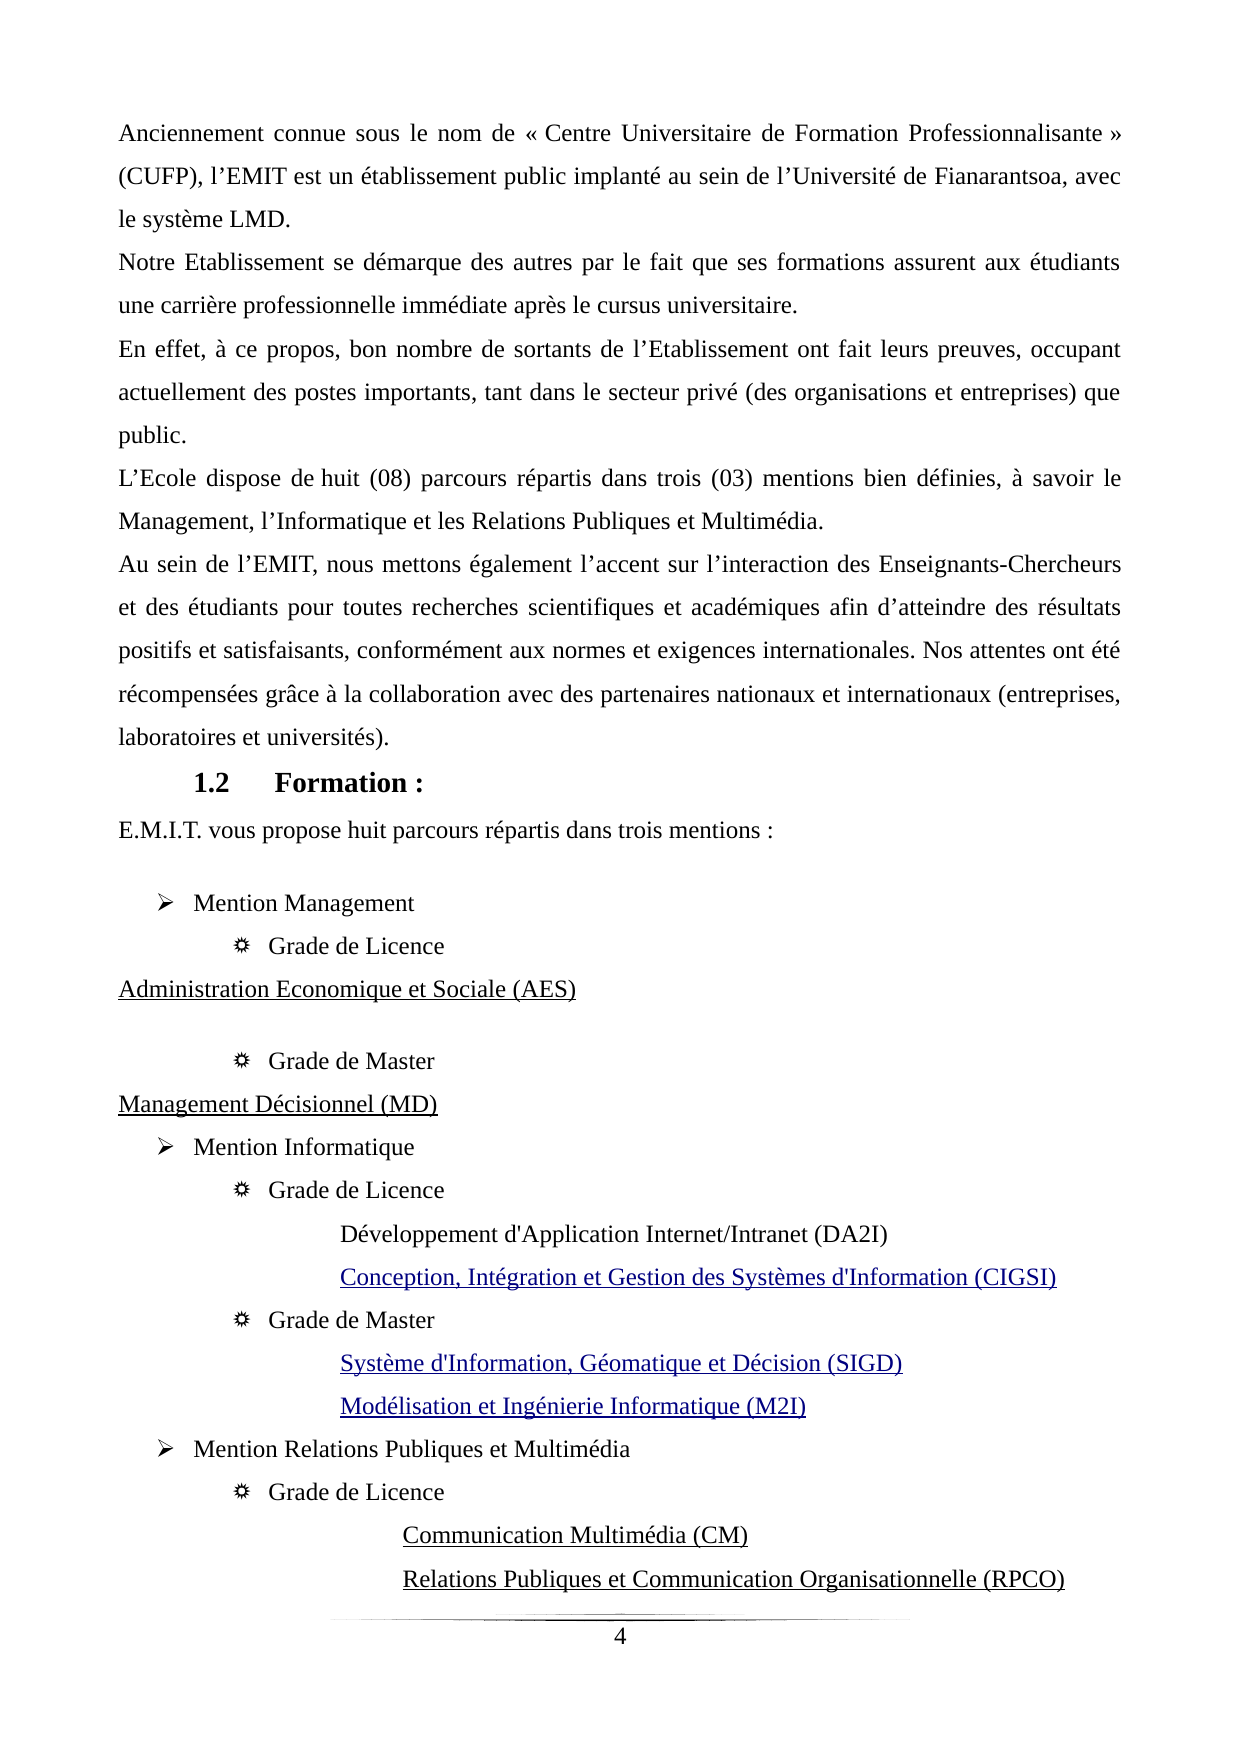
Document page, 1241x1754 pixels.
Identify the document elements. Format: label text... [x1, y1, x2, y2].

list Grade de Master [231, 1046, 1122, 1075]
text E.M.I.T. vous propose huit parcours répartis dans trois mentions : [118, 815, 1122, 844]
list Mention Management [156, 888, 1122, 916]
list Mention Informatique [156, 1132, 1122, 1161]
text Anciennement connue sous le nom de « Centre Universitaire de Formation Professionnalisante » (CUFP), l’EMIT est un établissement public implanté au sein de l’Université de Fianarantsoa, avec le système LMD. [118, 118, 1122, 233]
text Administration Economique et Sociale (AES) [118, 974, 1122, 1003]
text Système d'Information, Géomatique et Décision (SIGD) [118, 1348, 1122, 1377]
text Management Décisionnel (MD) [118, 1089, 1122, 1118]
text En effet, à ce propos, bon nombre de sortants de l’Etablissement ont fait leurs preuves, occupant actuellement des postes importants, tant dans le secteur privé (des organisations et entreprises) que public. [118, 334, 1122, 449]
text Relations Publiques et Communication Organisationnelle (RPCO) [402, 1564, 1122, 1592]
text Modélisation et Ingénierie Informatique (M2I) [118, 1391, 1122, 1420]
text Communication Multimédia (CM) [402, 1521, 1122, 1549]
text L’Ecole dispose de huit (08) parcours répartis dans trois (03) mentions bien définies, à savoir le Management, l’Informatique et les Relations Publiques et Multimédia. [118, 463, 1122, 535]
list Grade de Master [231, 1305, 1122, 1334]
list Mention Relations Publiques et Multimédia [156, 1434, 1122, 1463]
list Grade de Licence [231, 1477, 1122, 1506]
text Développement d'Application Internet/Intranet (DA2I) [118, 1219, 1122, 1247]
text Au sein de l’EMIT, nous mettons également l’accent sur l’interaction des Enseignants-Chercheurs et des étudiants pour toutes recherches scientifiques et académiques afin d’atteindre des résultats positifs et satisfaisants, conformément aux normes et exigences internationales. Nos attentes ont été récompensées grâce à la collaboration avec des partenaires nationaux et internationaux (entreprises, laboratoires et universités). [118, 549, 1122, 751]
list Grade de Licence [231, 931, 1122, 959]
text Notre Etablissement se démarque des autres par le fait que ses formations assurent aux étudiants une carrière professionnelle immédiate après le cursus universitaire. [118, 247, 1122, 319]
list Formation : [193, 765, 1122, 798]
text Conception, Intégration et Gestion des Systèmes d'Information (CIGSI) [118, 1262, 1122, 1291]
list Grade de Licence [231, 1176, 1122, 1204]
picture [171, 1613, 1069, 1622]
